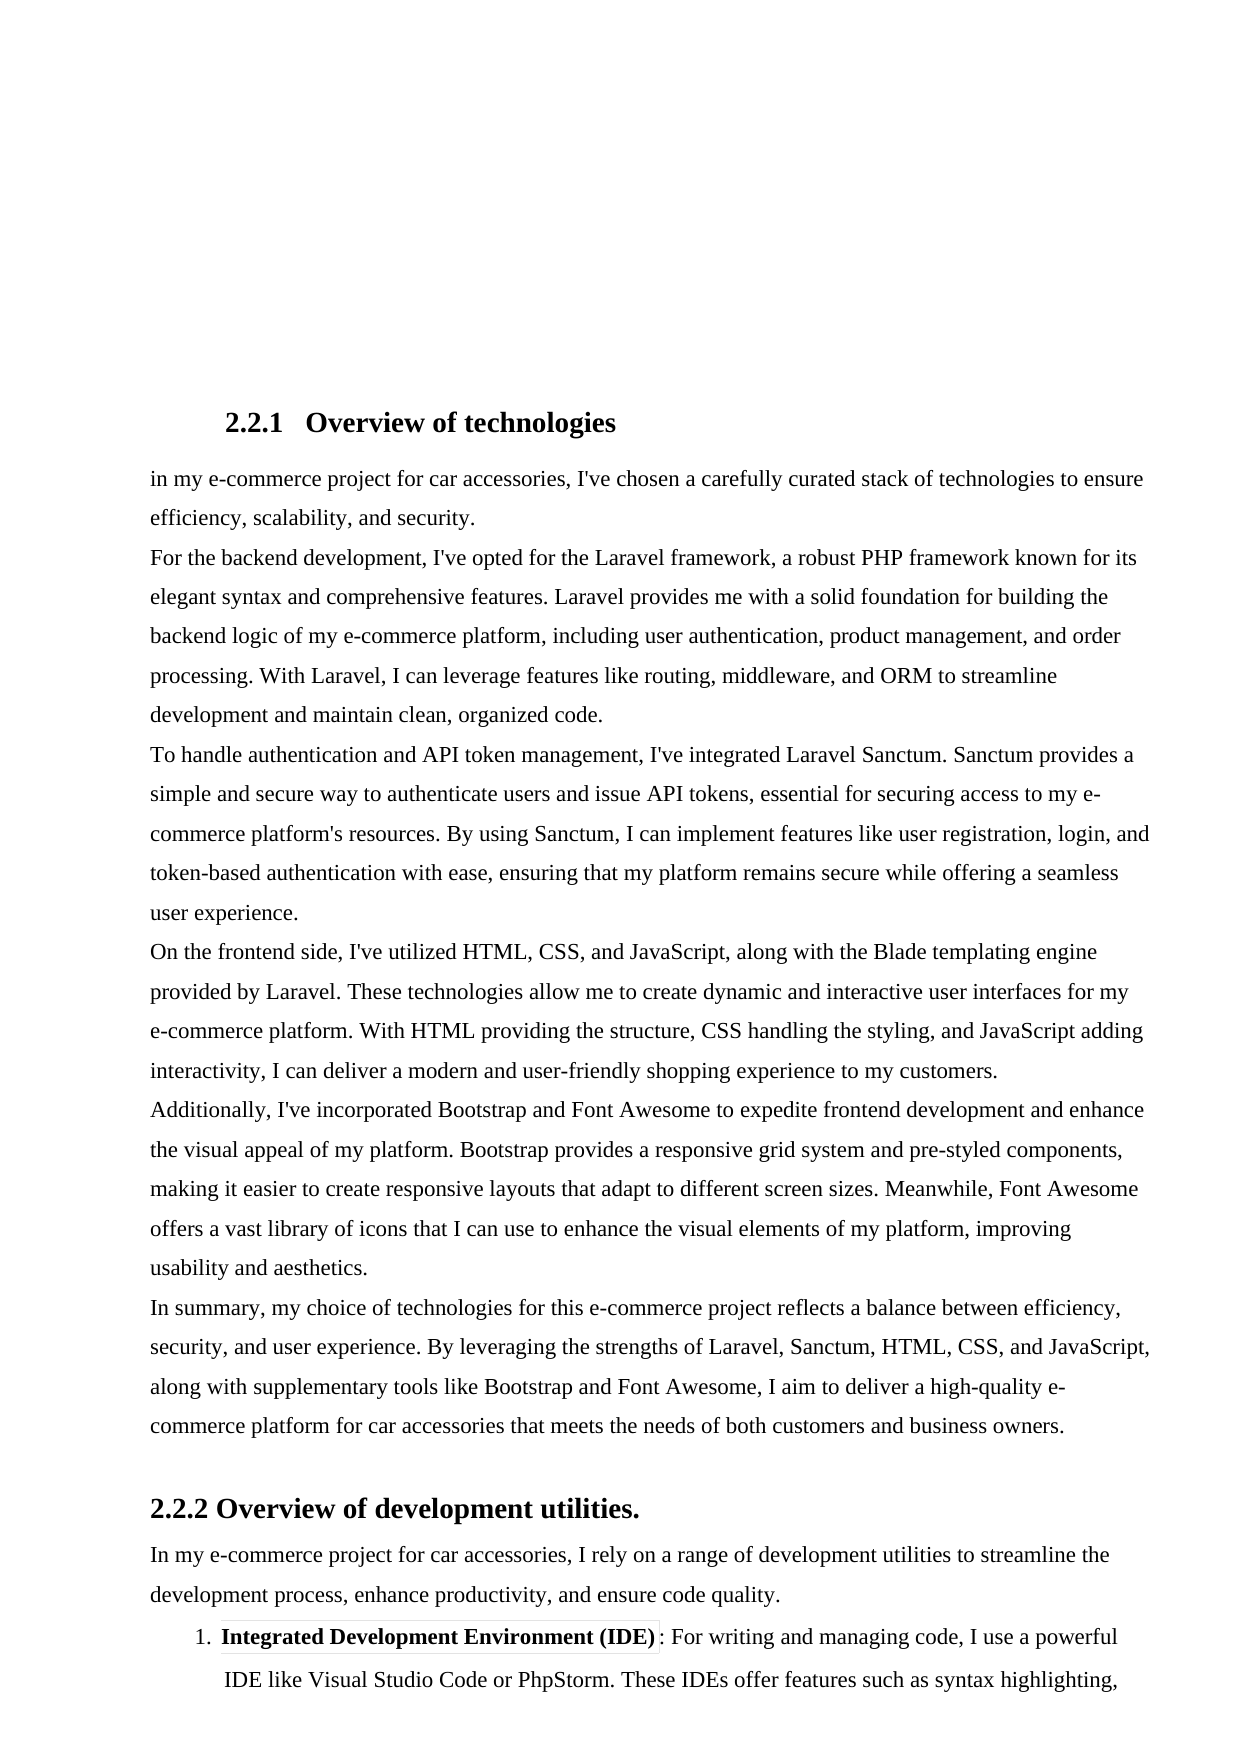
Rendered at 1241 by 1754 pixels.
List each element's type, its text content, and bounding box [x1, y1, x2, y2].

text 2.2.2 Overview of development utilities. [150, 1491, 1152, 1525]
text To handle authentication and API token management, I've integrated Laravel Sanctum. Sanctum provides a simple and secure way to authenticate users and issue API tokens, essential for securing access to my e-commerce platform's resources. By using Sanctum, I can implement features like user registration, login, and token-based authentication with ease, ensuring that my platform remains secure while offering a seamless user experience. [150, 741, 1152, 925]
text 2.2.1 Overview of technologies [225, 405, 1179, 438]
text On the frontend side, I've utilized HTML, CSS, and JavaScript, along with the Blade templating engine provided by Laravel. These technologies allow me to create dynamic and interactive user interfaces for my e-commerce platform. With HTML providing the structure, CSS handling the styling, and JavaScript adding interactivity, I can deliver a modern and user-friendly shopping experience to my customers. [150, 938, 1152, 1083]
text in my e-commerce project for car accessories, I've chosen a carefully curated stack of technologies to ensure efficiency, scalability, and security. [150, 465, 1152, 531]
text For the backend development, I've opted for the Laravel framework, a robust PHP framework known for its elegant syntax and comprehensive features. Laravel provides me with a solid foundation for building the backend logic of my e-commerce platform, including user authentication, product management, and order processing. With Laravel, I can leverage features like routing, middleware, and ORM to streamline development and maintain clean, organized code. [150, 544, 1152, 728]
text In summary, my choice of technologies for this e-commerce project reflects a balance between efficiency, security, and user experience. By leveraging the strengths of Laravel, Sanctum, HTML, CSS, and JavaScript, along with supplementary tools like Bootstrap and Font Awesome, I aim to deliver a high-quality e-commerce platform for car accessories that meets the needs of both customers and business owners. [150, 1294, 1152, 1438]
text In my e-commerce project for car accessories, I rely on a range of development utilities to streamline the development process, enhance productivity, and ensure code quality. [150, 1541, 1152, 1607]
text Additionally, I've incorporated Bootstrap and Font Awesome to expedite frontend development and enhance the visual appeal of my platform. Bootstrap provides a responsive grid system and pre-styled components, making it easier to create responsive layouts that adapt to different screen sizes. Meanwhile, Font Awesome offers a vast library of icons that I can use to enhance the visual elements of my platform, improving usability and aesthetics. [150, 1096, 1152, 1281]
list Integrated Development Environment (IDE): For writing and managing code, I use a powerful IDE like Visual Studio Code or PhpStorm. These IDEs offer features such as syntax highlighting, [194, 1620, 1152, 1692]
